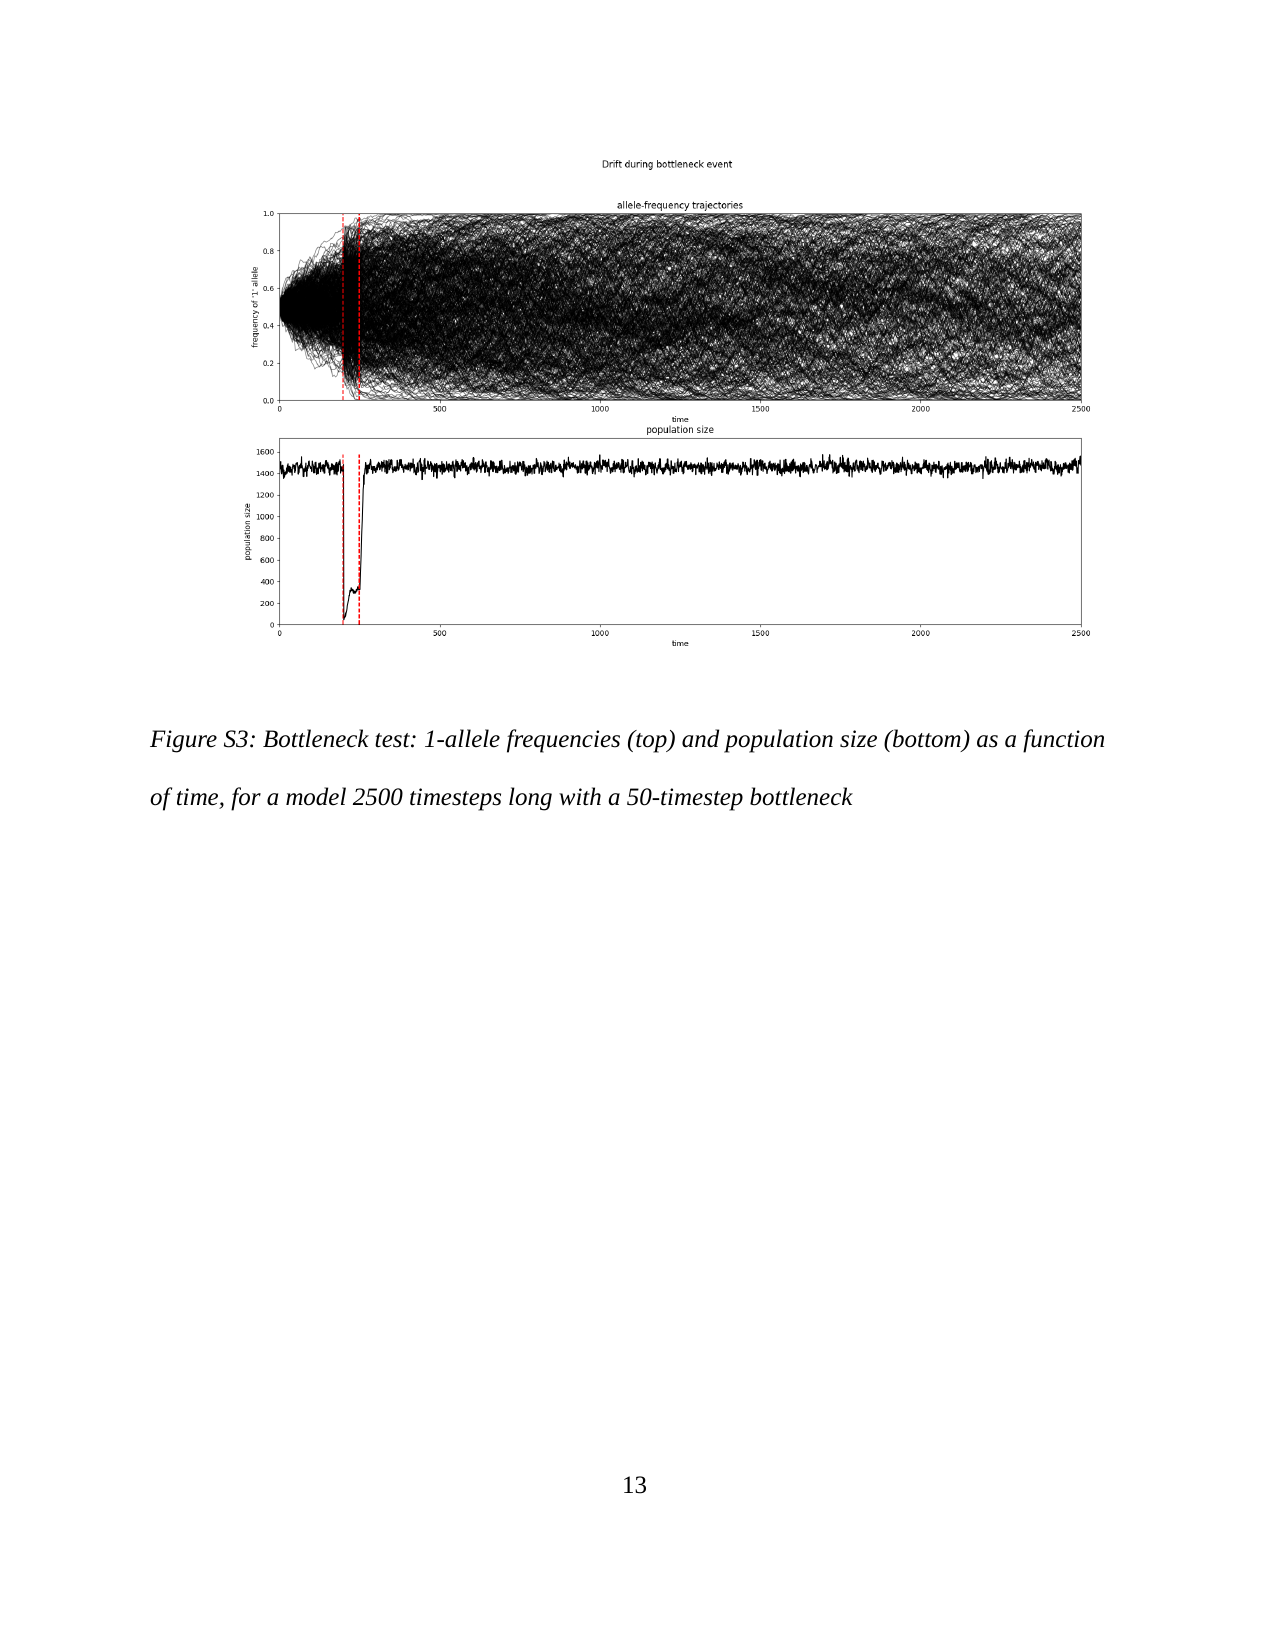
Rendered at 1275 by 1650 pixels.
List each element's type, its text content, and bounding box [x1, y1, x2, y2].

picture [150, 150, 1184, 683]
text Figure S3: Bottleneck test: 1-allele frequencies (top) and population size (bottom) as a function of time, for a model 2500 timesteps long with a 50-timestep bottleneck [150, 724, 1125, 810]
